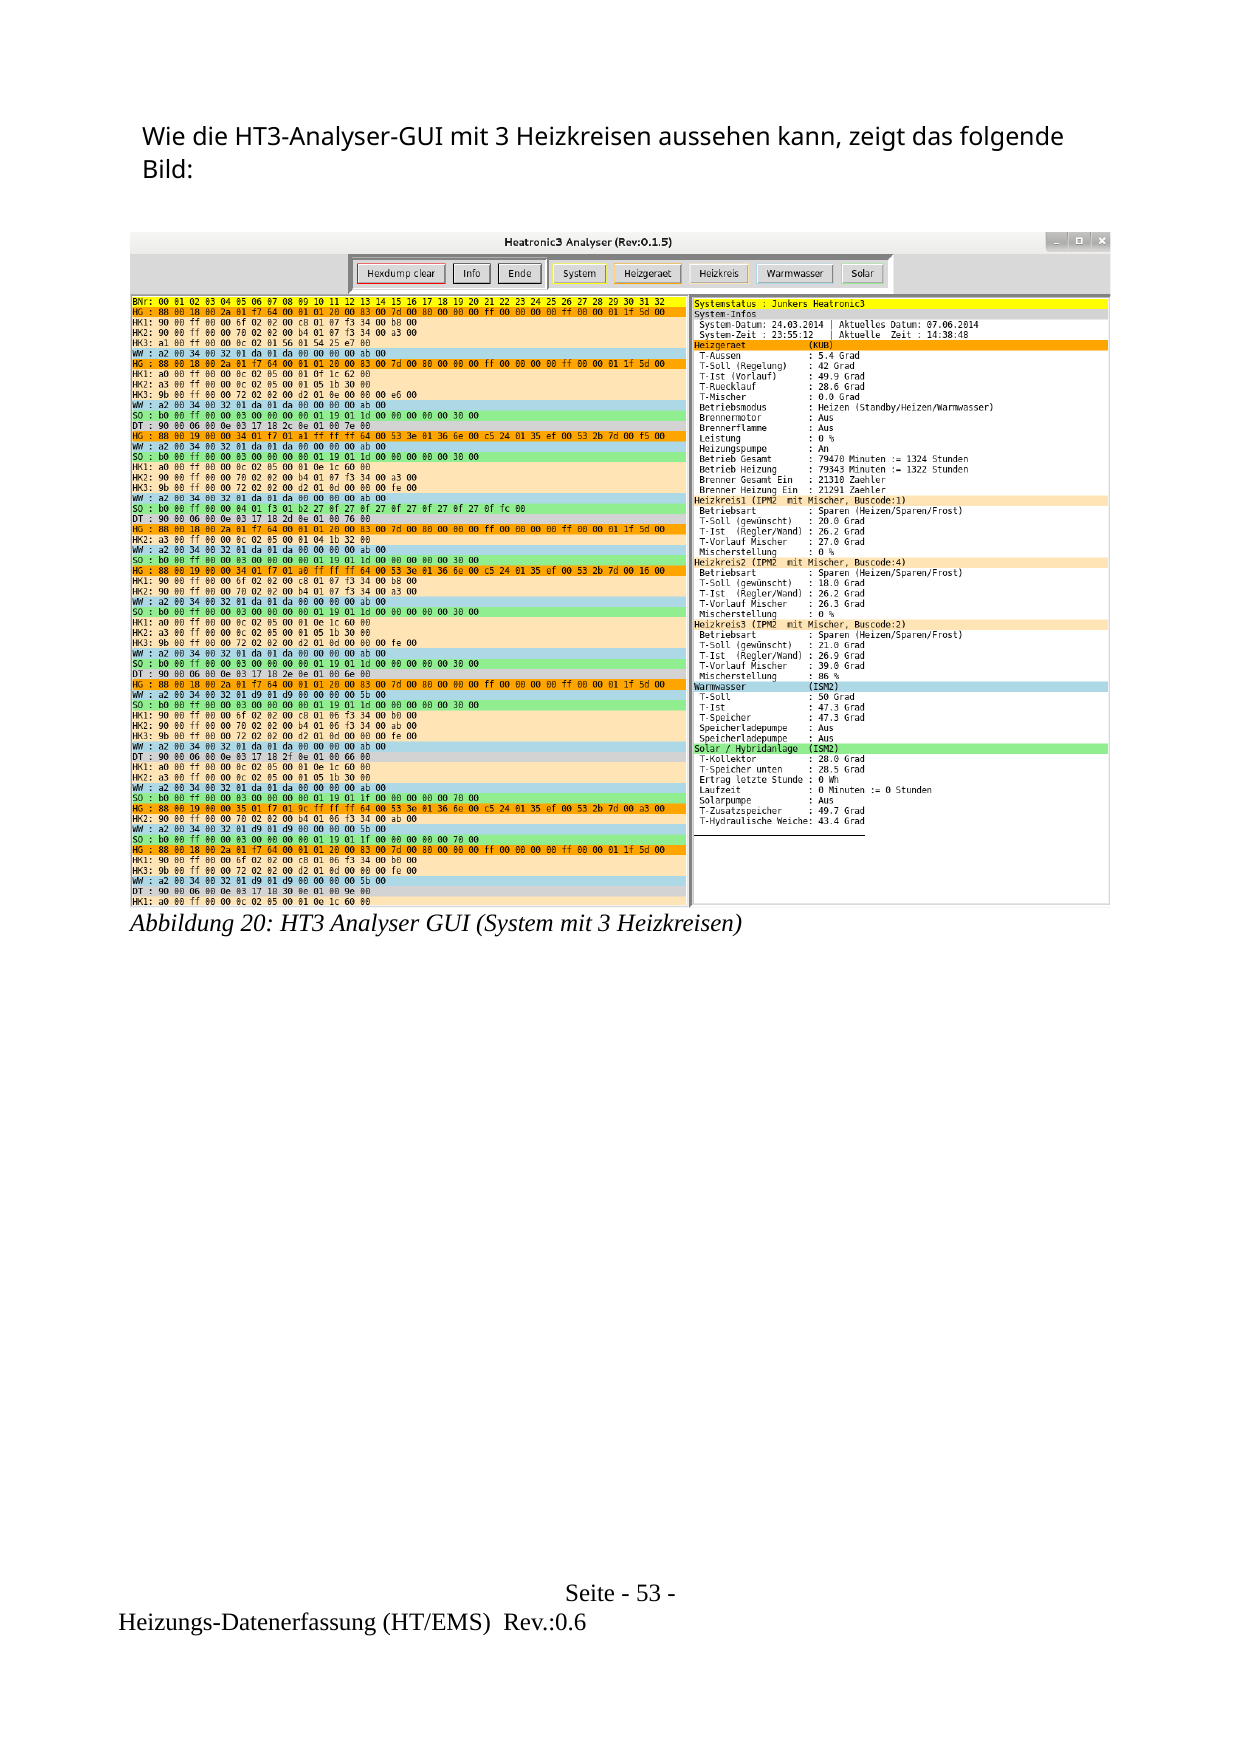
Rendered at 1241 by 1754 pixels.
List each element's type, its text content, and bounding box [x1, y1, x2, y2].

text Wie die HT3-Analyser-GUI mit 3 Heizkreisen aussehen kann, zeigt das folgende Bild: [142, 118, 1122, 186]
picture [130, 232, 1111, 908]
text Abbildung 20: HT3 Analyser GUI (System mit 3 Heizkreisen) [130, 908, 1110, 937]
